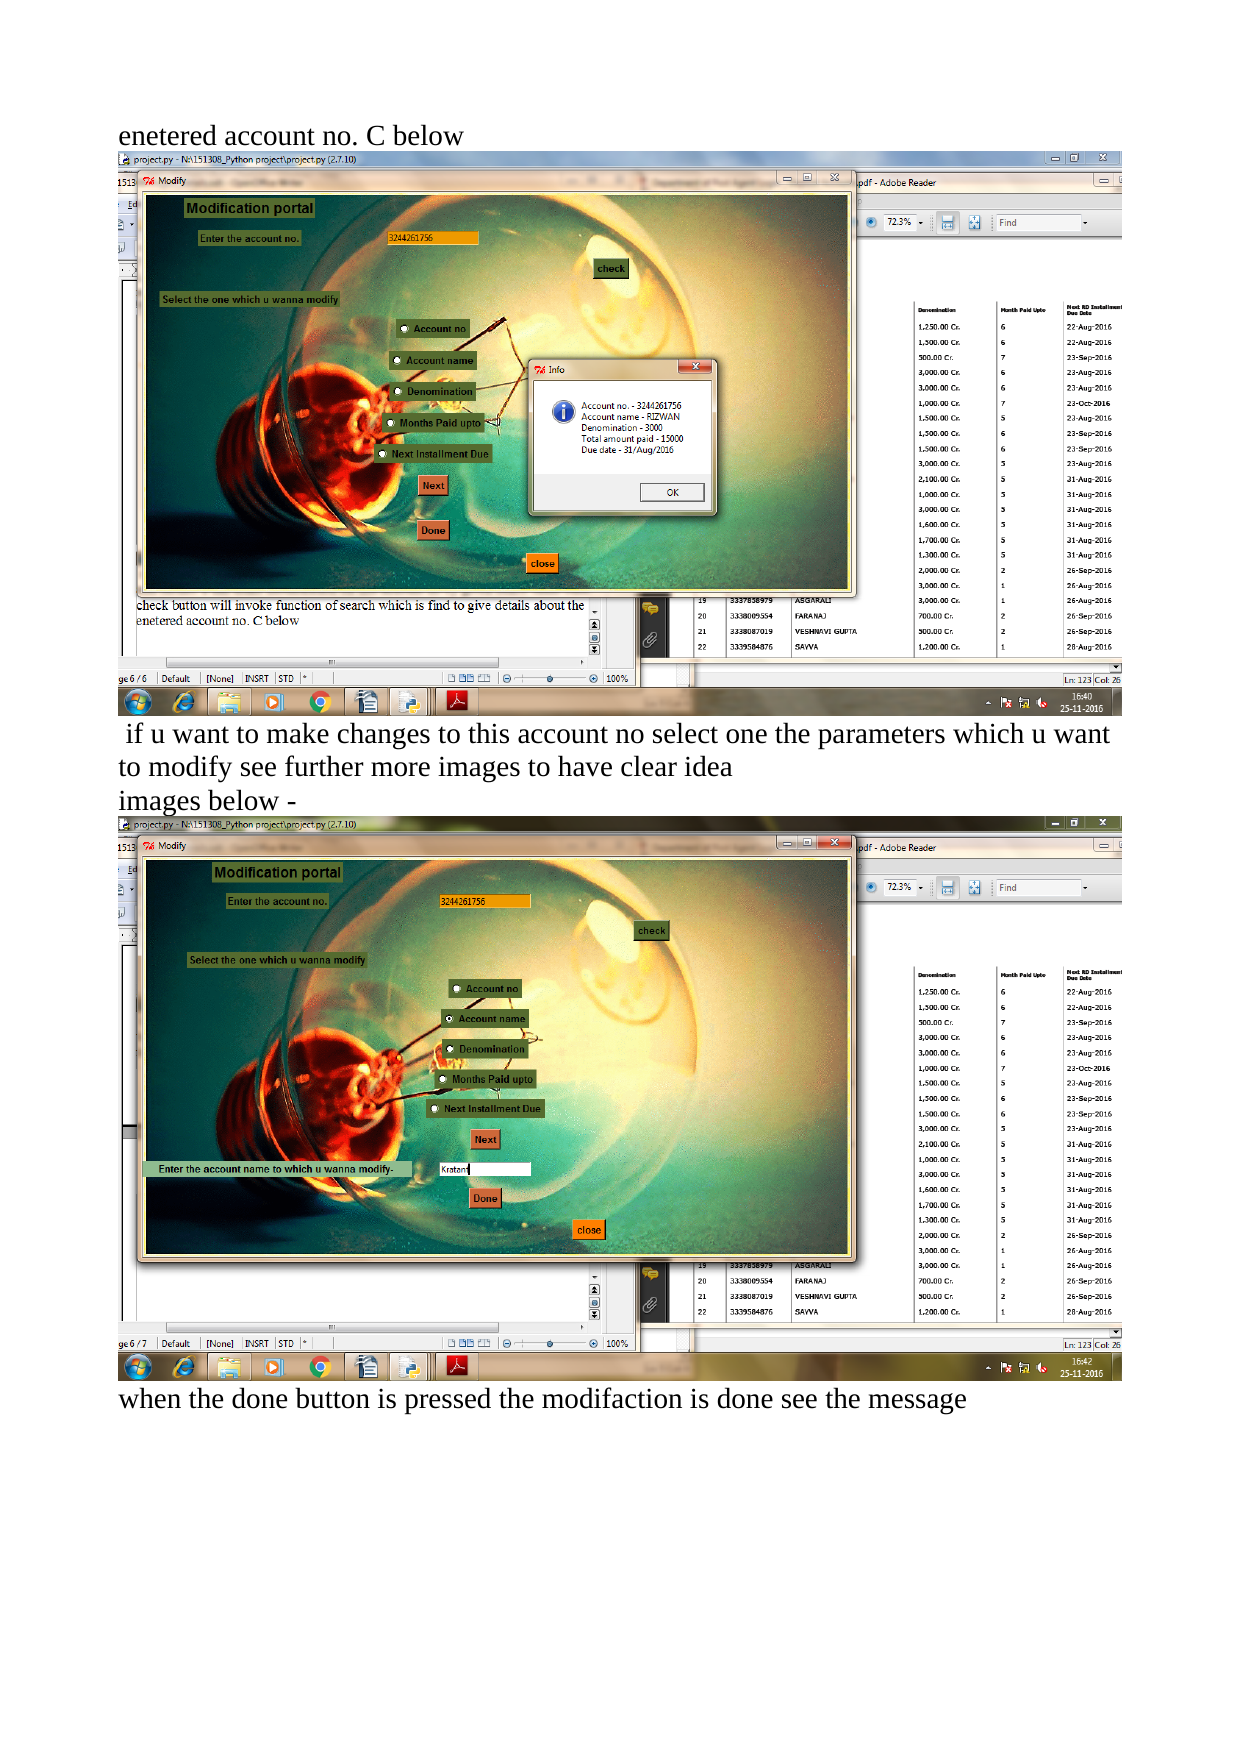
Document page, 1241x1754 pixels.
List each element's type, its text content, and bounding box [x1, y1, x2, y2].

text images below - [118, 783, 1122, 816]
text enetered account no. C below [118, 118, 1122, 151]
text if u want to make changes to this account no select one the parameters which u want to modify see further more images to have clear idea [118, 716, 1122, 783]
picture [118, 151, 1122, 716]
picture [118, 816, 1122, 1381]
text when the done button is pressed the modifaction is done see the message [118, 1381, 1122, 1414]
